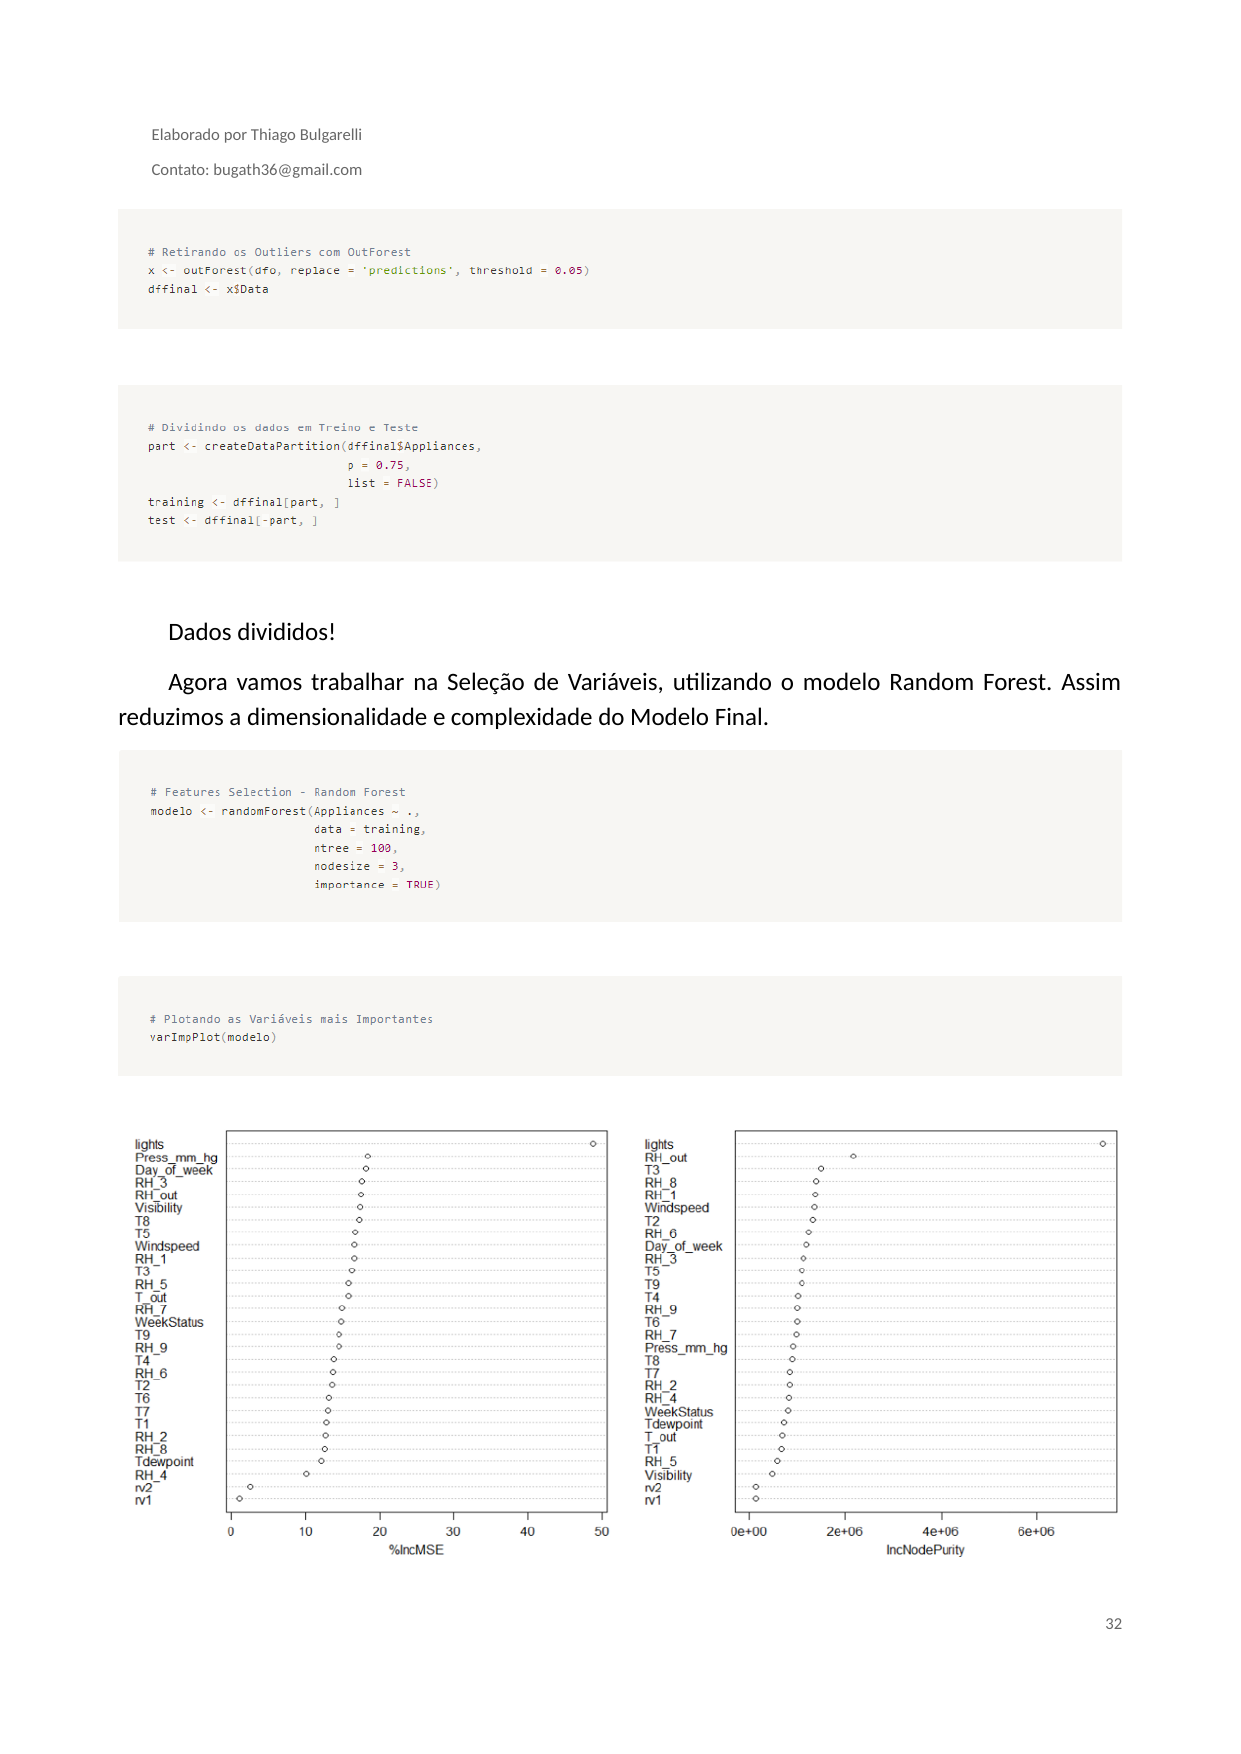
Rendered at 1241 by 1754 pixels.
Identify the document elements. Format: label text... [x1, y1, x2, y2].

picture [122, 1112, 1121, 1557]
text Dados divididos! [118, 616, 1122, 647]
picture [118, 382, 1123, 562]
text Agora vamos trabalhar na Seleção de Variáveis, utilizando o modelo Random Forest. Assim reduzimos a dimensionalidade e complexidade do Modelo Final. [118, 666, 1122, 731]
picture [118, 750, 1123, 922]
picture [118, 976, 1123, 1076]
picture [118, 209, 1123, 329]
